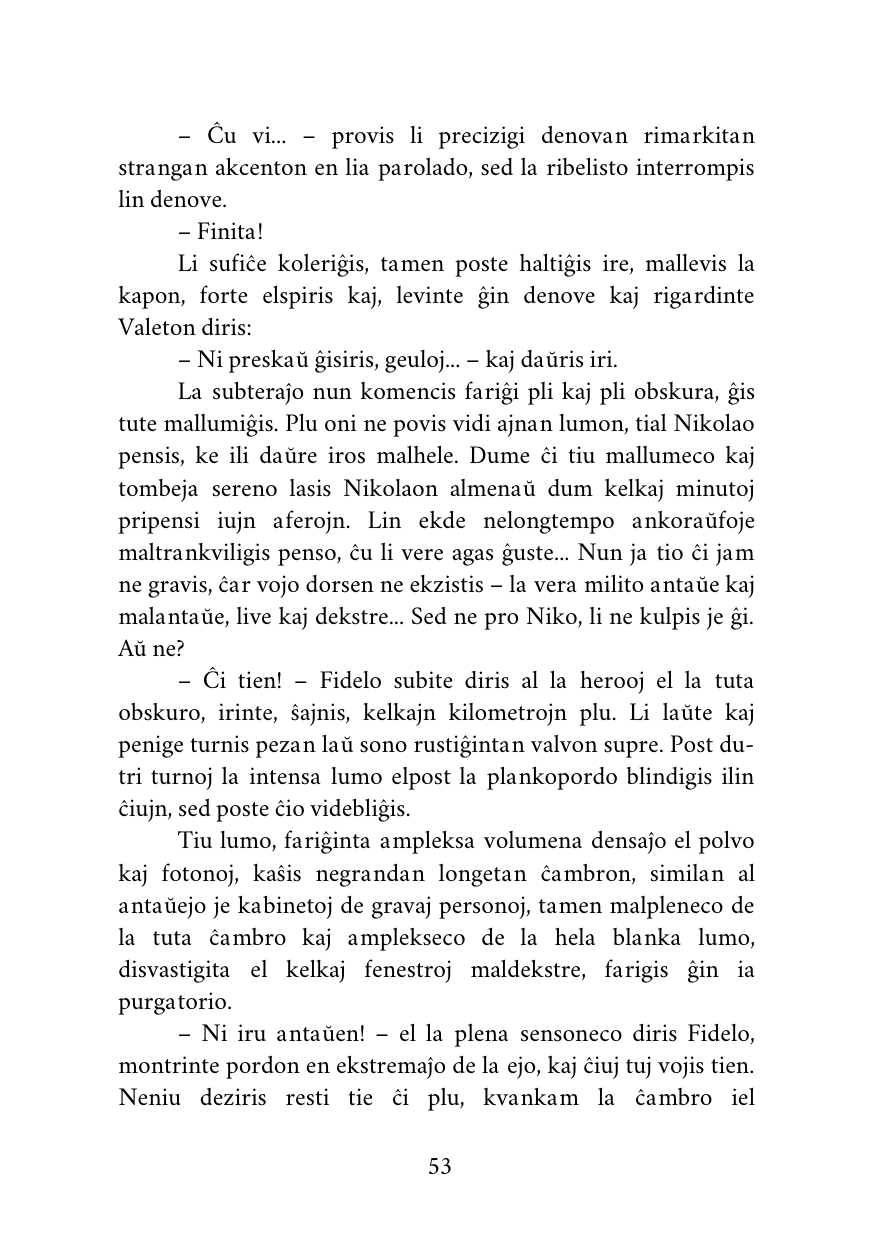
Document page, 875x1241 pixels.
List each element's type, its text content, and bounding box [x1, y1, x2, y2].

text – Ĉu vi... – provis li precizigi denovan rimarkitan strangan akcenton en lia parolado, sed la ribelisto interrompis lin denove. [118, 118, 756, 214]
text – Finita! [118, 214, 756, 246]
text La subteraĵo nun komencis fariĝi pli kaj pli obskura, ĝis tute mallumiĝis. Plu oni ne povis vidi ajnan lumon, tial Nikolao pensis, ke ili daŭre iros malhele. Dume ĉi tiu mallumeco kaj tombeja sereno lasis Nikolaon almenaŭ dum kelkaj minutoj pripensi iujn aferojn. Lin ekde nelongtempo ankoraŭfoje maltrankviligis penso, ĉu li vere agas ĝuste... Nun ja tio ĉi jam ne gravis, ĉar vojo dorsen ne ekzistis – la vera milito antaŭe kaj malantaŭe, live kaj dekstre... Sed ne pro Niko, li ne kulpis je ĝi. Aŭ ne? [118, 375, 756, 663]
text Li sufiĉe koleriĝis, tamen poste haltiĝis ire, mallevis la kapon, forte elspiris kaj, levinte ĝin denove kaj rigardinte Valeton diris: [118, 246, 756, 343]
text Tiu lumo, fariĝinta ampleksa volumena densaĵo el polvo kaj fotonoj, kaŝis negrandan longetan ĉambron, similan al antaŭejo je kabinetoj de gravaj personoj, tamen malpleneco de la tuta ĉambro kaj amplekseco de la hela blanka lumo, disvastigita el kelkaj fenestroj maldekstre, farigis ĝin ia purgatorio. [118, 824, 756, 1016]
text – Ni preskaŭ ĝisiris, geuloj... – kaj daŭris iri. [118, 343, 756, 375]
text – Ni iru antaŭen! – el la plena sensoneco diris Fidelo, montrinte pordon en ekstremaĵo de la ejo, kaj ĉiuj tuj vojis tien. Neniu deziris resti tie ĉi plu, kvankam la ĉambro iel [118, 1016, 756, 1113]
text – Ĉi tien! – Fidelo subite diris al la herooj el la tuta obskuro, irinte, ŝajnis, kelkajn kilometrojn plu. Li laŭte kaj penige turnis pezan laŭ sono rustiĝintan valvon supre. Post du-tri turnoj la intensa lumo elpost la plankopordo blindigis ilin ĉiujn, sed poste ĉio videbliĝis. [118, 663, 756, 824]
